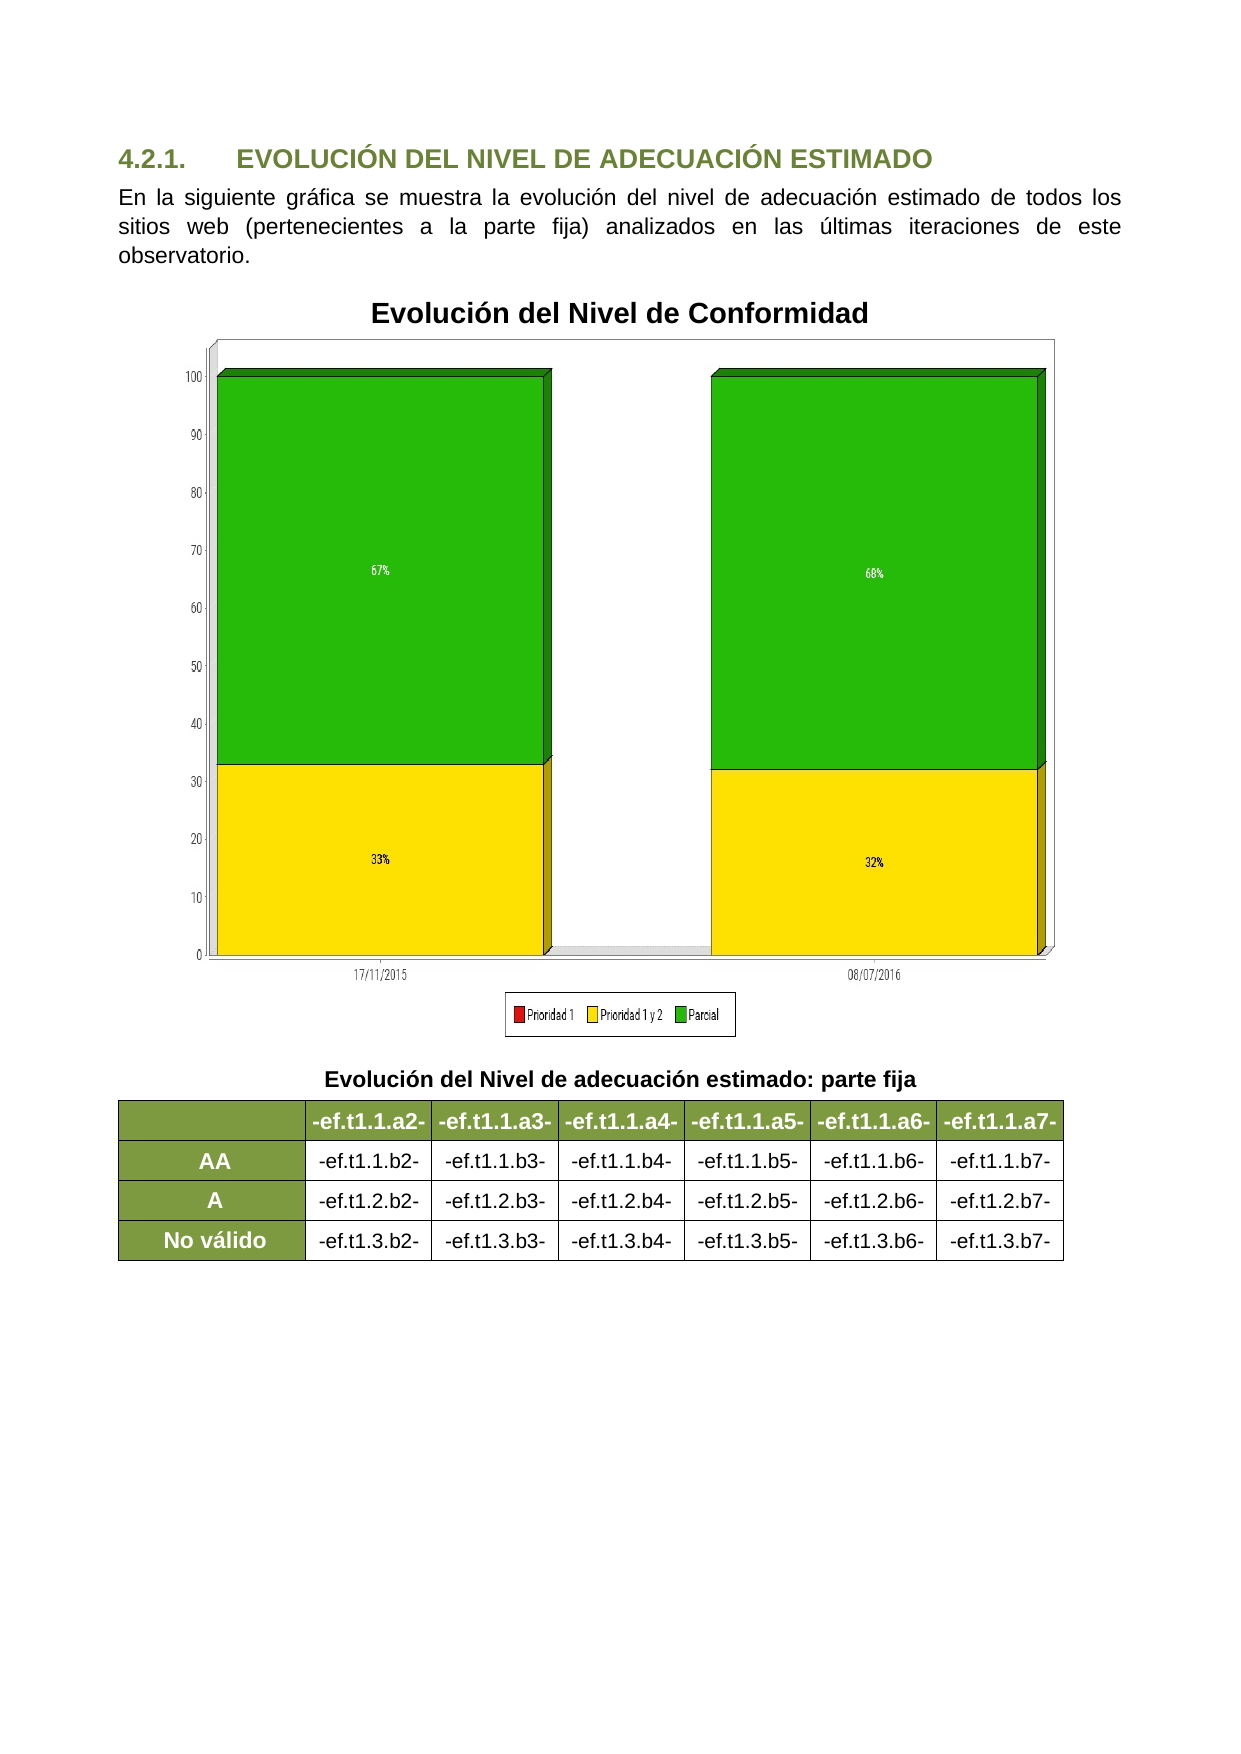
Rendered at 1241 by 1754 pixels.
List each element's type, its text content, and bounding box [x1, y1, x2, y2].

subtitle Evolución del Nivel de adecuación estimado [118, 143, 1122, 174]
table_cell -ef.t1.2.b2- [306, 1181, 431, 1220]
table_cell -ef.t1.2.b7- [937, 1181, 1063, 1220]
table_cell -ef.t1.3.b4- [559, 1221, 684, 1260]
table_cell -ef.t1.3.b3- [432, 1221, 558, 1260]
table_cell -ef.t1.1.b3- [432, 1141, 558, 1180]
table_cell -ef.t1.3.b6- [811, 1221, 936, 1260]
table_cell -ef.t1.2.b4- [559, 1181, 684, 1220]
table_cell -ef.t1.2.b5- [685, 1181, 810, 1220]
text Evolución del Nivel de adecuación estimado: parte fija [118, 1066, 1122, 1093]
table_cell -ef.t1.1.b5- [685, 1141, 810, 1180]
table_cell No válido [119, 1221, 305, 1260]
text En la siguiente gráfica se muestra la evolución del nivel de adecuación estimado de todos los sitios web (pertenecientes a la parte fija) analizados en las últimas iteraciones de este observatorio. [118, 184, 1122, 268]
table_cell -ef.t1.3.b7- [937, 1221, 1063, 1260]
table_cell -ef.t1.2.b6- [811, 1181, 936, 1220]
table_cell -ef.t1.2.b3- [432, 1181, 558, 1220]
table_header -ef.t1.1.a3- [432, 1101, 558, 1140]
table_cell -ef.t1.3.b5- [685, 1221, 810, 1260]
text Evolución del Nivel de Conformidad [118, 296, 1122, 329]
table_header -ef.t1.1.a4- [559, 1101, 684, 1140]
table_cell A [119, 1181, 305, 1220]
table_header -ef.t1.1.a5- [685, 1101, 810, 1140]
table_header -ef.t1.1.a6- [811, 1101, 936, 1140]
table_header -ef.t1.1.a2- [306, 1101, 431, 1140]
table_cell -ef.t1.1.b2- [306, 1141, 431, 1180]
table_cell AA [119, 1141, 305, 1180]
table_cell -ef.t1.1.b4- [559, 1141, 684, 1180]
picture [178, 329, 1062, 1039]
table_header -ef.t1.1.a7- [937, 1101, 1063, 1140]
table_cell -ef.t1.3.b2- [306, 1221, 431, 1260]
table_cell -ef.t1.1.b7- [937, 1141, 1063, 1180]
table_header [119, 1101, 305, 1140]
table_cell -ef.t1.1.b6- [811, 1141, 936, 1180]
